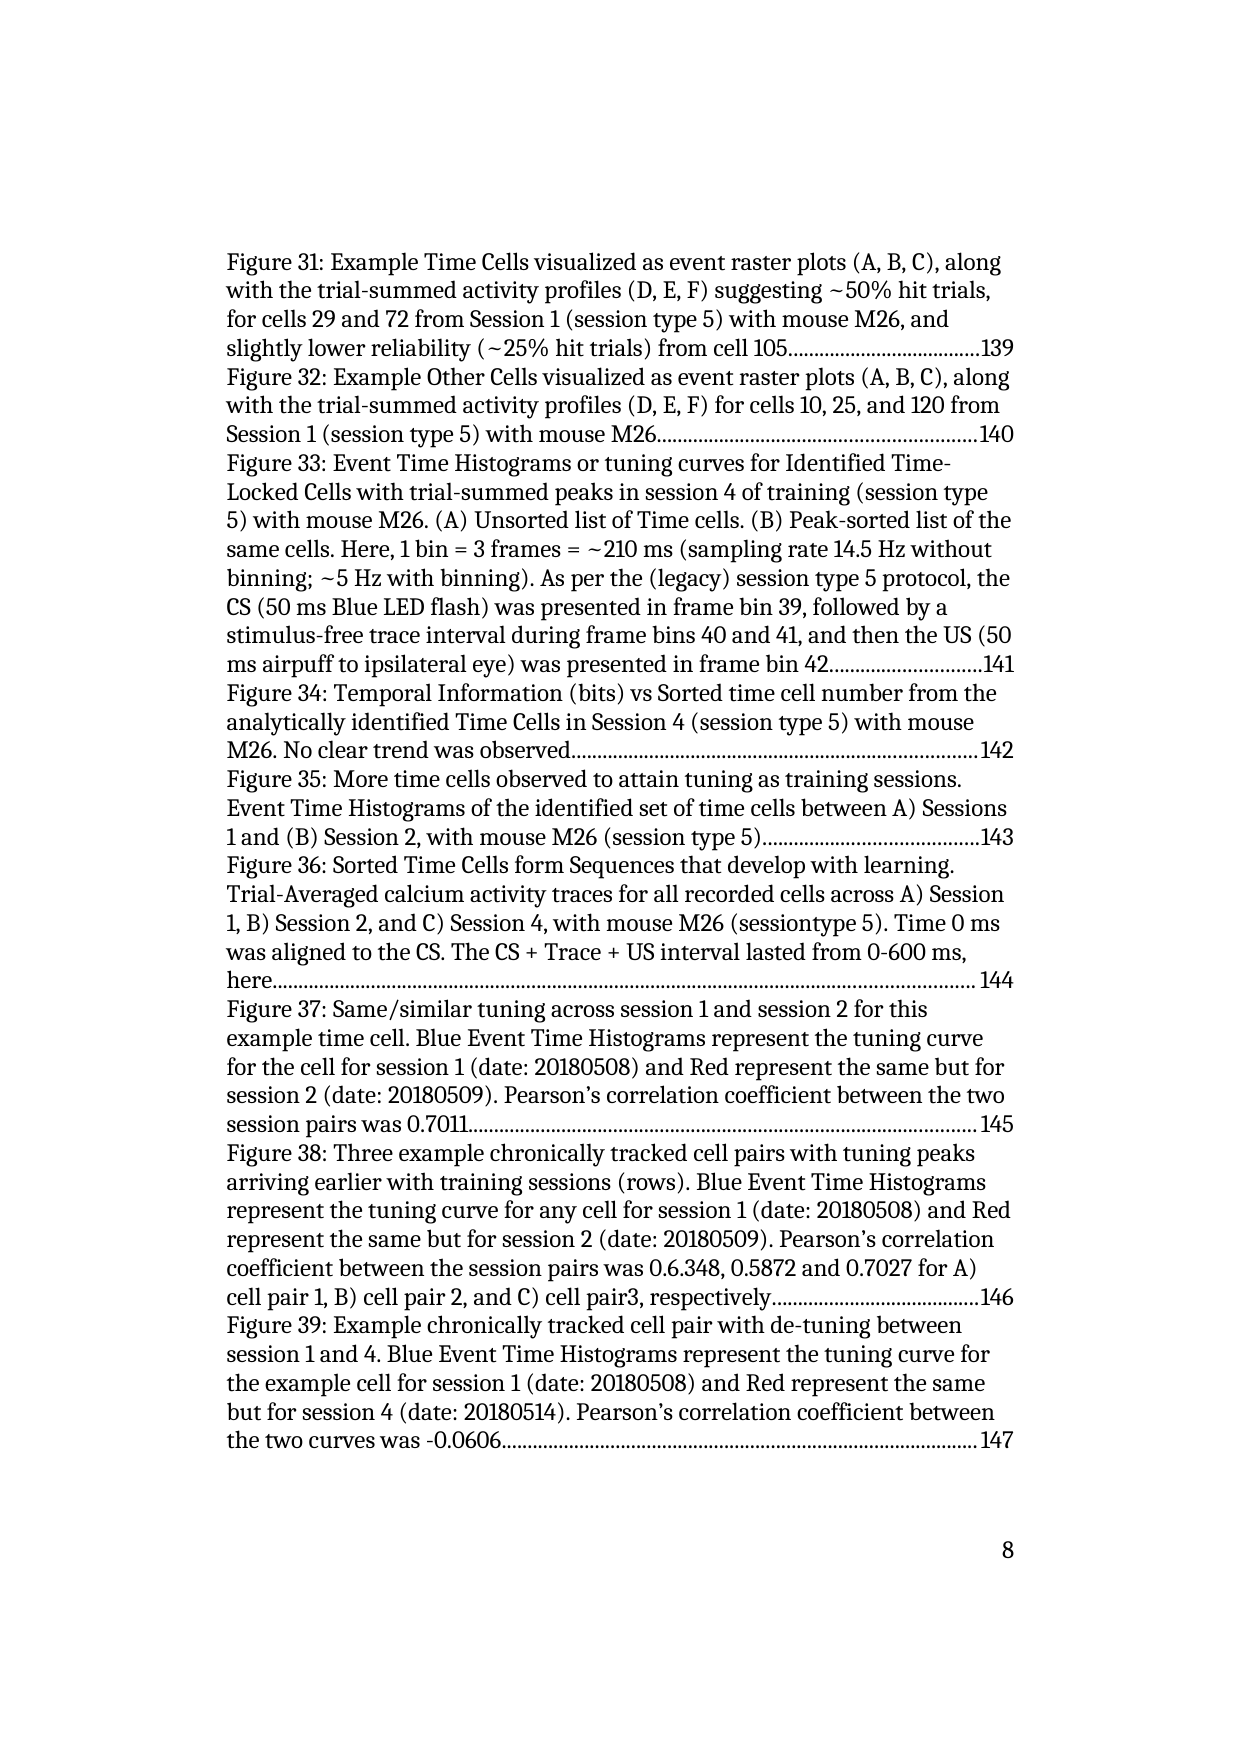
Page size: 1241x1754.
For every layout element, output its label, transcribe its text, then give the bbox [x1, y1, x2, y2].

text Figure 32: Example Other Cells visualized as event raster plots (A, B, C), along with the trial-summed activity profiles (D, E, F) for cells 10, 25, and 120 from Session 1 (session type 5) with mouse M26. 140 [226, 363, 1014, 449]
text Figure 38: Three example chronically tracked cell pairs with tuning peaks arriving earlier with training sessions (rows). Blue Event Time Histograms represent the tuning curve for any cell for session 1 (date: 20180508) and Red represent the same but for session 2 (date: 20180509). Pearson’s correlation coefficient between the session pairs was 0.6.348, 0.5872 and 0.7027 for A) cell pair 1, B) cell pair 2, and C) cell pair3, respectively. 146 [226, 1139, 1014, 1311]
text Figure 37: Same/similar tuning across session 1 and session 2 for this example time cell. Blue Event Time Histograms represent the tuning curve for the cell for session 1 (date: 20180508) and Red represent the same but for session 2 (date: 20180509). Pearson’s correlation coefficient between the two session pairs was 0.7011. 145 [226, 995, 1014, 1139]
text Figure 35: More time cells observed to attain tuning as training sessions. Event Time Histograms of the identified set of time cells between A) Sessions 1 and (B) Session 2, with mouse M26 (session type 5). 143 [226, 765, 1014, 851]
text Figure 36: Sorted Time Cells form Sequences that develop with learning. Trial-Averaged calcium activity traces for all recorded cells across A) Session 1, B) Session 2, and C) Session 4, with mouse M26 (sessiontype 5). Time 0 ms was aligned to the CS. The CS + Trace + US interval lasted from 0-600 ms, here. 144 [226, 851, 1014, 995]
text Figure 34: Temporal Information (bits) vs Sorted time cell number from the analytically identified Time Cells in Session 4 (session type 5) with mouse M26. No clear trend was observed. 142 [226, 679, 1014, 765]
text Figure 39: Example chronically tracked cell pair with de-tuning between session 1 and 4. Blue Event Time Histograms represent the tuning curve for the example cell for session 1 (date: 20180508) and Red represent the same but for session 4 (date: 20180514). Pearson’s correlation coefficient between the two curves was -0.0606. 147 [226, 1311, 1014, 1455]
text Figure 31: Example Time Cells visualized as event raster plots (A, B, C), along with the trial-summed activity profiles (D, E, F) suggesting ~50% hit trials, for cells 29 and 72 from Session 1 (session type 5) with mouse M26, and slightly lower reliability (~25% hit trials) from cell 105. 139 [226, 248, 1014, 363]
text Figure 33: Event Time Histograms or tuning curves for Identified Time-Locked Cells with trial-summed peaks in session 4 of training (session type 5) with mouse M26. (A) Unsorted list of Time cells. (B) Peak-sorted list of the same cells. Here, 1 bin = 3 frames = ~210 ms (sampling rate 14.5 Hz without binning; ~5 Hz with binning). As per the (legacy) session type 5 protocol, the CS (50 ms Blue LED flash) was presented in frame bin 39, followed by a stimulus-free trace interval during frame bins 40 and 41, and then the US (50 ms airpuff to ipsilateral eye) was presented in frame bin 42. 141 [226, 449, 1014, 679]
